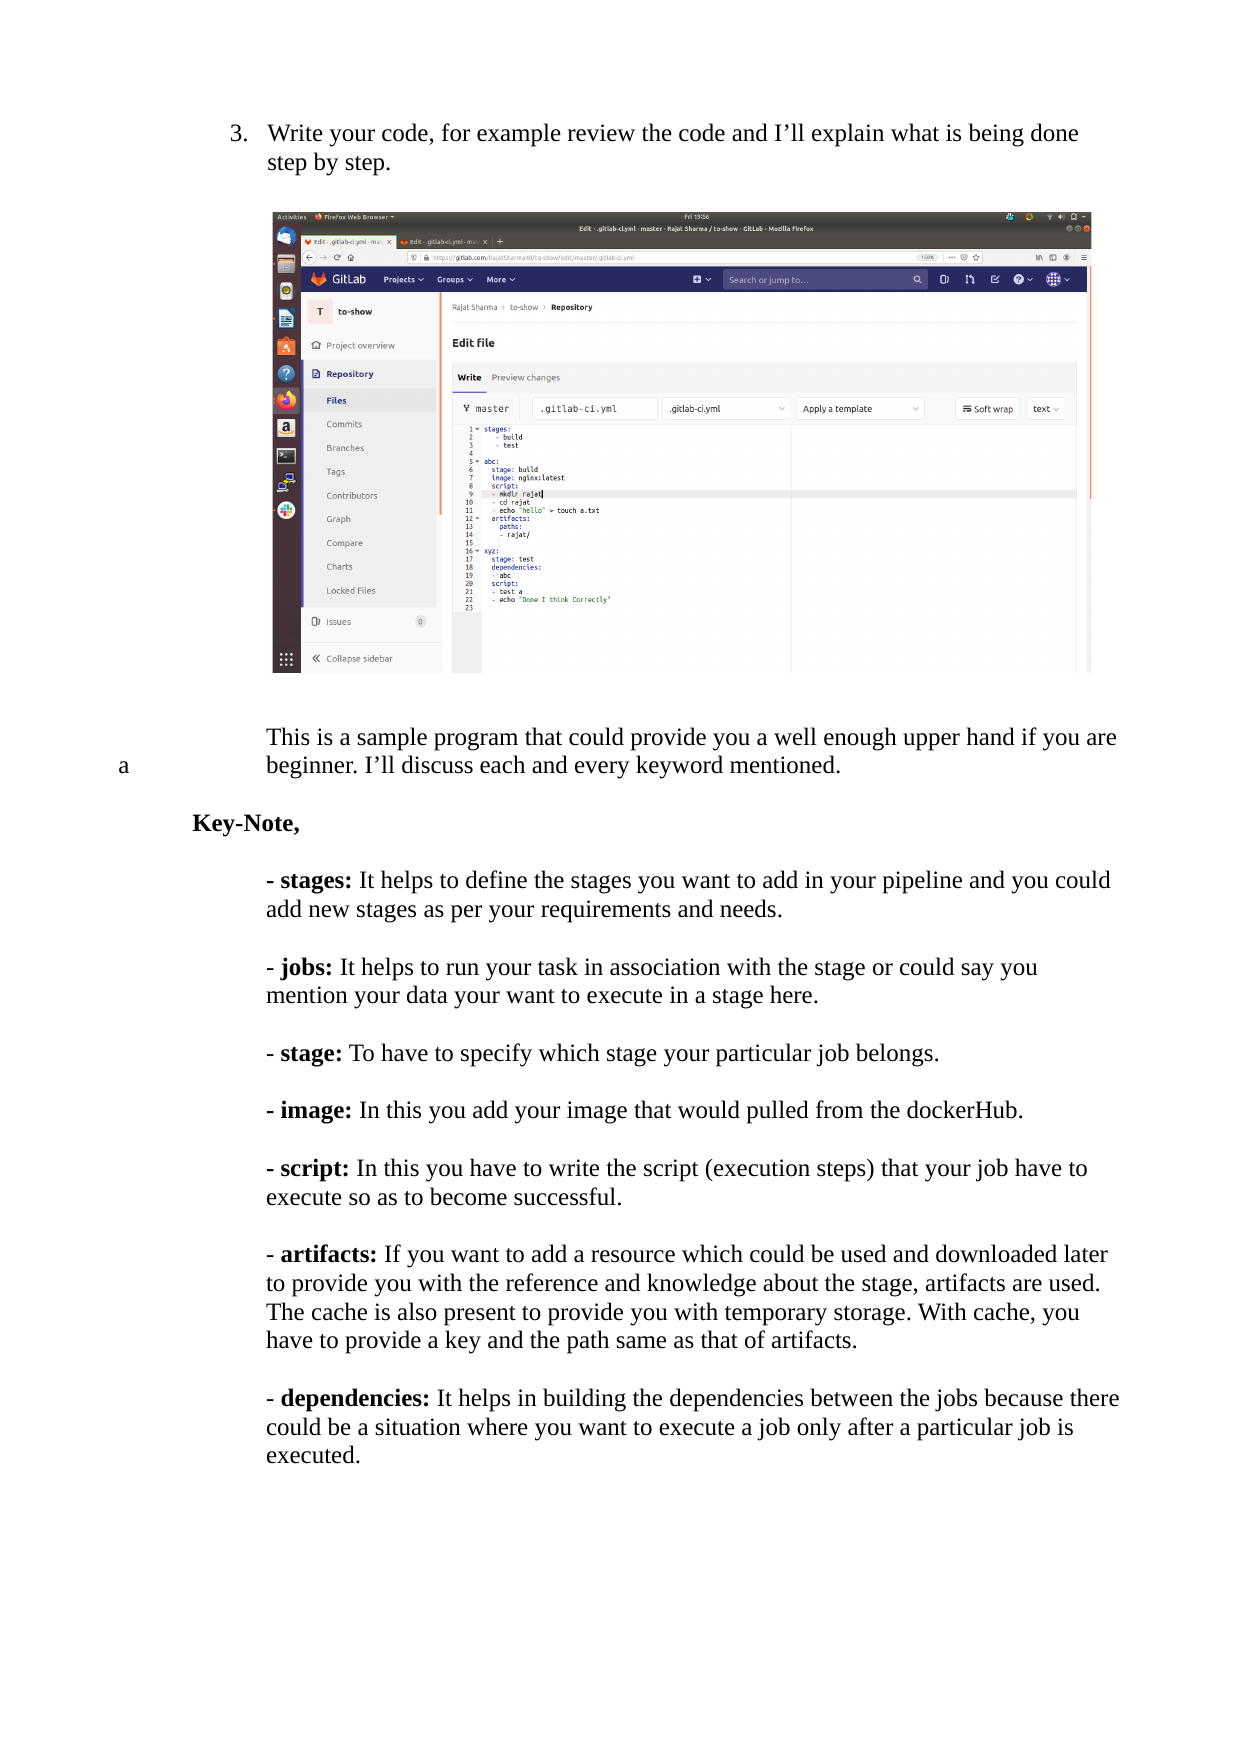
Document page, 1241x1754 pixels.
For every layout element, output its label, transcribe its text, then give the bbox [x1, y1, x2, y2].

picture [272, 212, 1092, 673]
text - dependencies: It helps in building the dependencies between the jobs because there could be a situation where you want to execute a job only after a particular job is executed. [118, 1383, 1122, 1469]
text Key-Note, [118, 808, 1122, 837]
text - jobs: It helps to run your task in association with the stage or could say you mention your data your want to execute in a stage here. [118, 952, 1122, 1009]
text - stage: To have to specify which stage your particular job belongs. [118, 1038, 1122, 1067]
text to provide you with the reference and knowledge about the stage, artifacts are used. The cache is also present to provide you with temporary storage. With cache, you have to provide a key and the path same as that of artifacts. [118, 1268, 1122, 1354]
text - artifacts: If you want to add a resource which could be used and downloaded later [118, 1239, 1122, 1268]
text - script: In this you have to write the script (execution steps) that your job have to execute so as to become successful. [118, 1153, 1122, 1211]
list Write your code, for example review the code and I’ll explain what is being done step by step. [229, 118, 1122, 176]
text - stages: It helps to define the stages you want to add in your pipeline and you could add new stages as per your requirements and needs. [118, 866, 1122, 923]
text - image: In this you add your image that would pulled from the dockerHub. [118, 1096, 1122, 1124]
text This is a sample program that could provide you a well enough upper hand if you are a beginner. I’ll discuss each and every keyword mentioned. [118, 722, 1122, 779]
